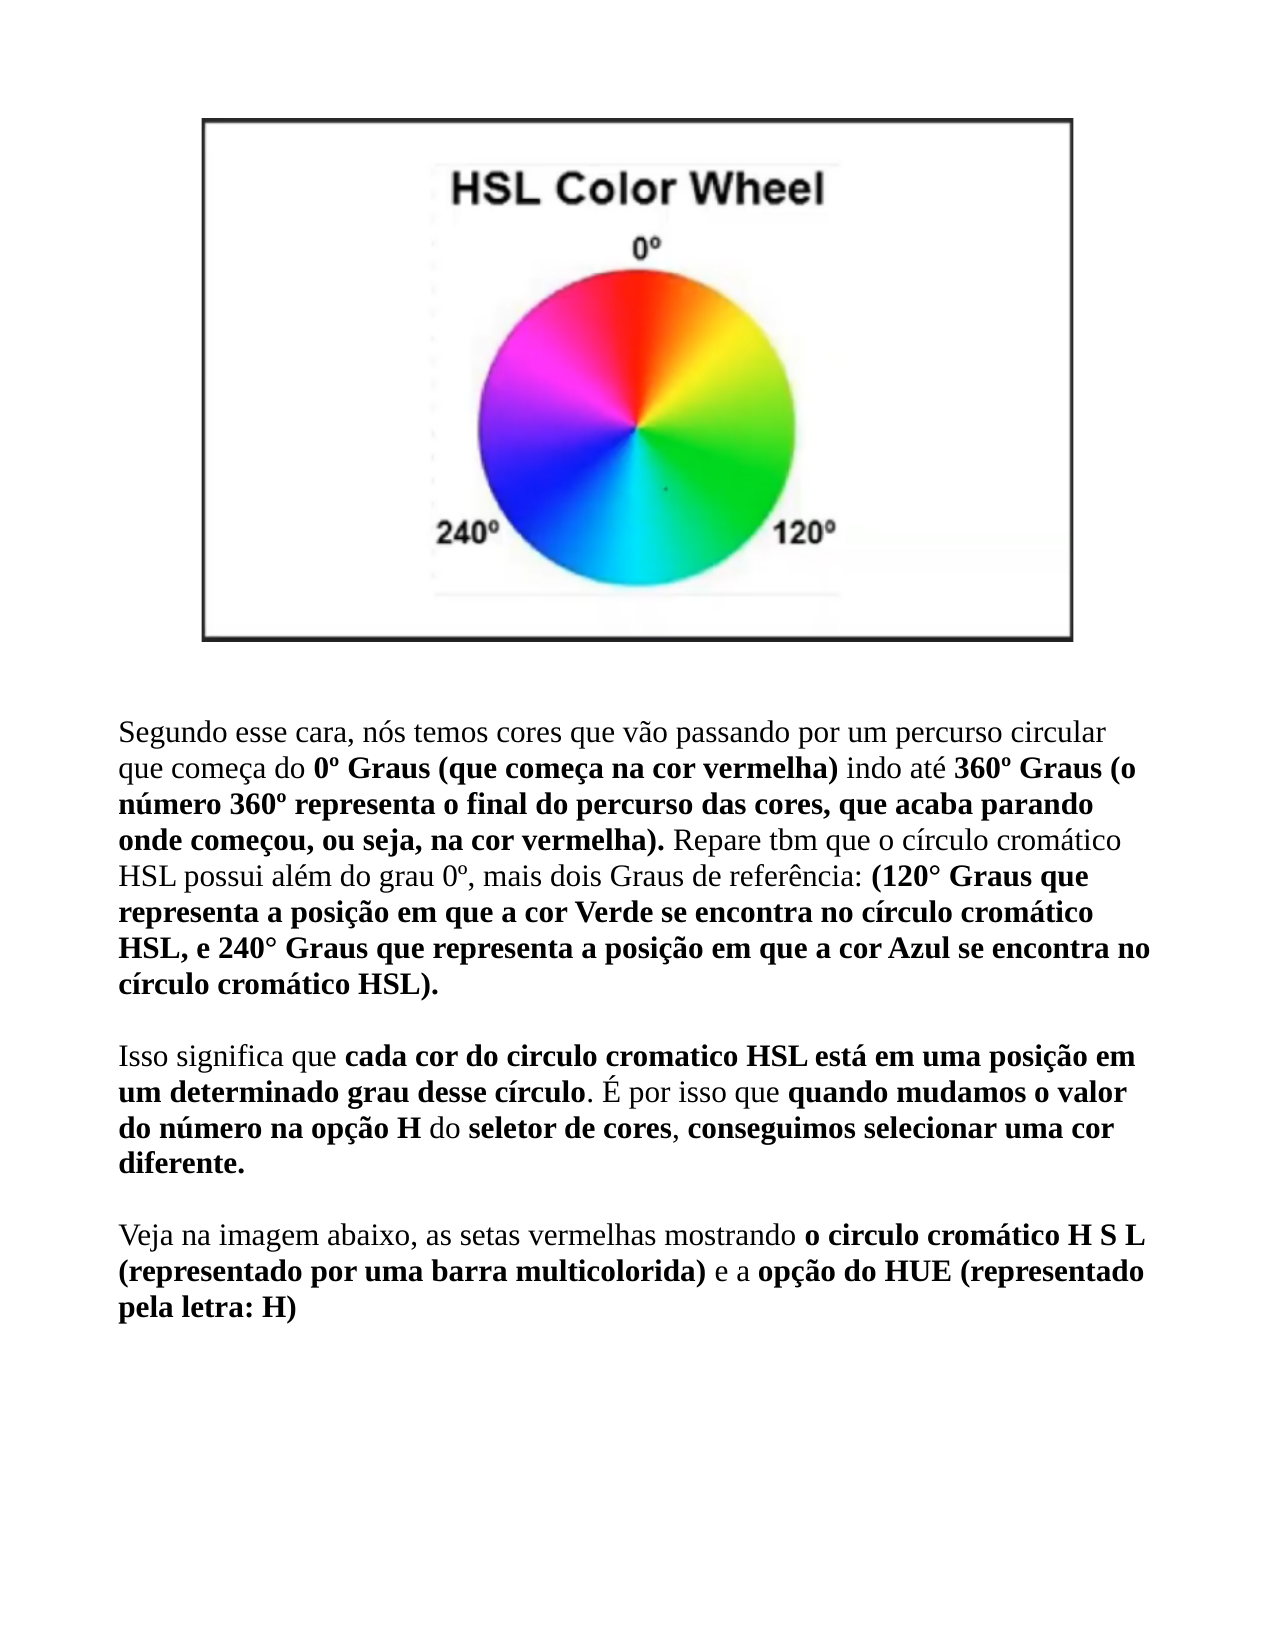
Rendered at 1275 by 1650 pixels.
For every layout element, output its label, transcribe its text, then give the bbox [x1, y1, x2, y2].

text Segundo esse cara, nós temos cores que vão passando por um percurso circular que começa do 0º Graus (que começa na cor vermelha) indo até 360º Graus (o número 360º representa o final do percurso das cores, que acaba parando onde começou, ou seja, na cor vermelha). Repare tbm que o círculo cromático HSL possui além do grau 0º, mais dois Graus de referência: (120° Graus que representa a posição em que a cor Verde se encontra no círculo cromático HSL, e 240° Graus que representa a posição em que a cor Azul se encontra no círculo cromático HSL). [118, 713, 1157, 1001]
picture [201, 118, 1074, 642]
text Veja na imagem abaixo, as setas vermelhas mostrando o circulo cromático H S L (representado por uma barra multicolorida) e a opção do HUE (representado pela letra: H) [118, 1217, 1157, 1324]
text Isso significa que cada cor do circulo cromatico HSL está em uma posição em um determinado grau desse círculo. É por isso que quando mudamos o valor do número na opção H do seletor de cores, conseguimos selecionar uma cor diferente. [118, 1037, 1157, 1181]
